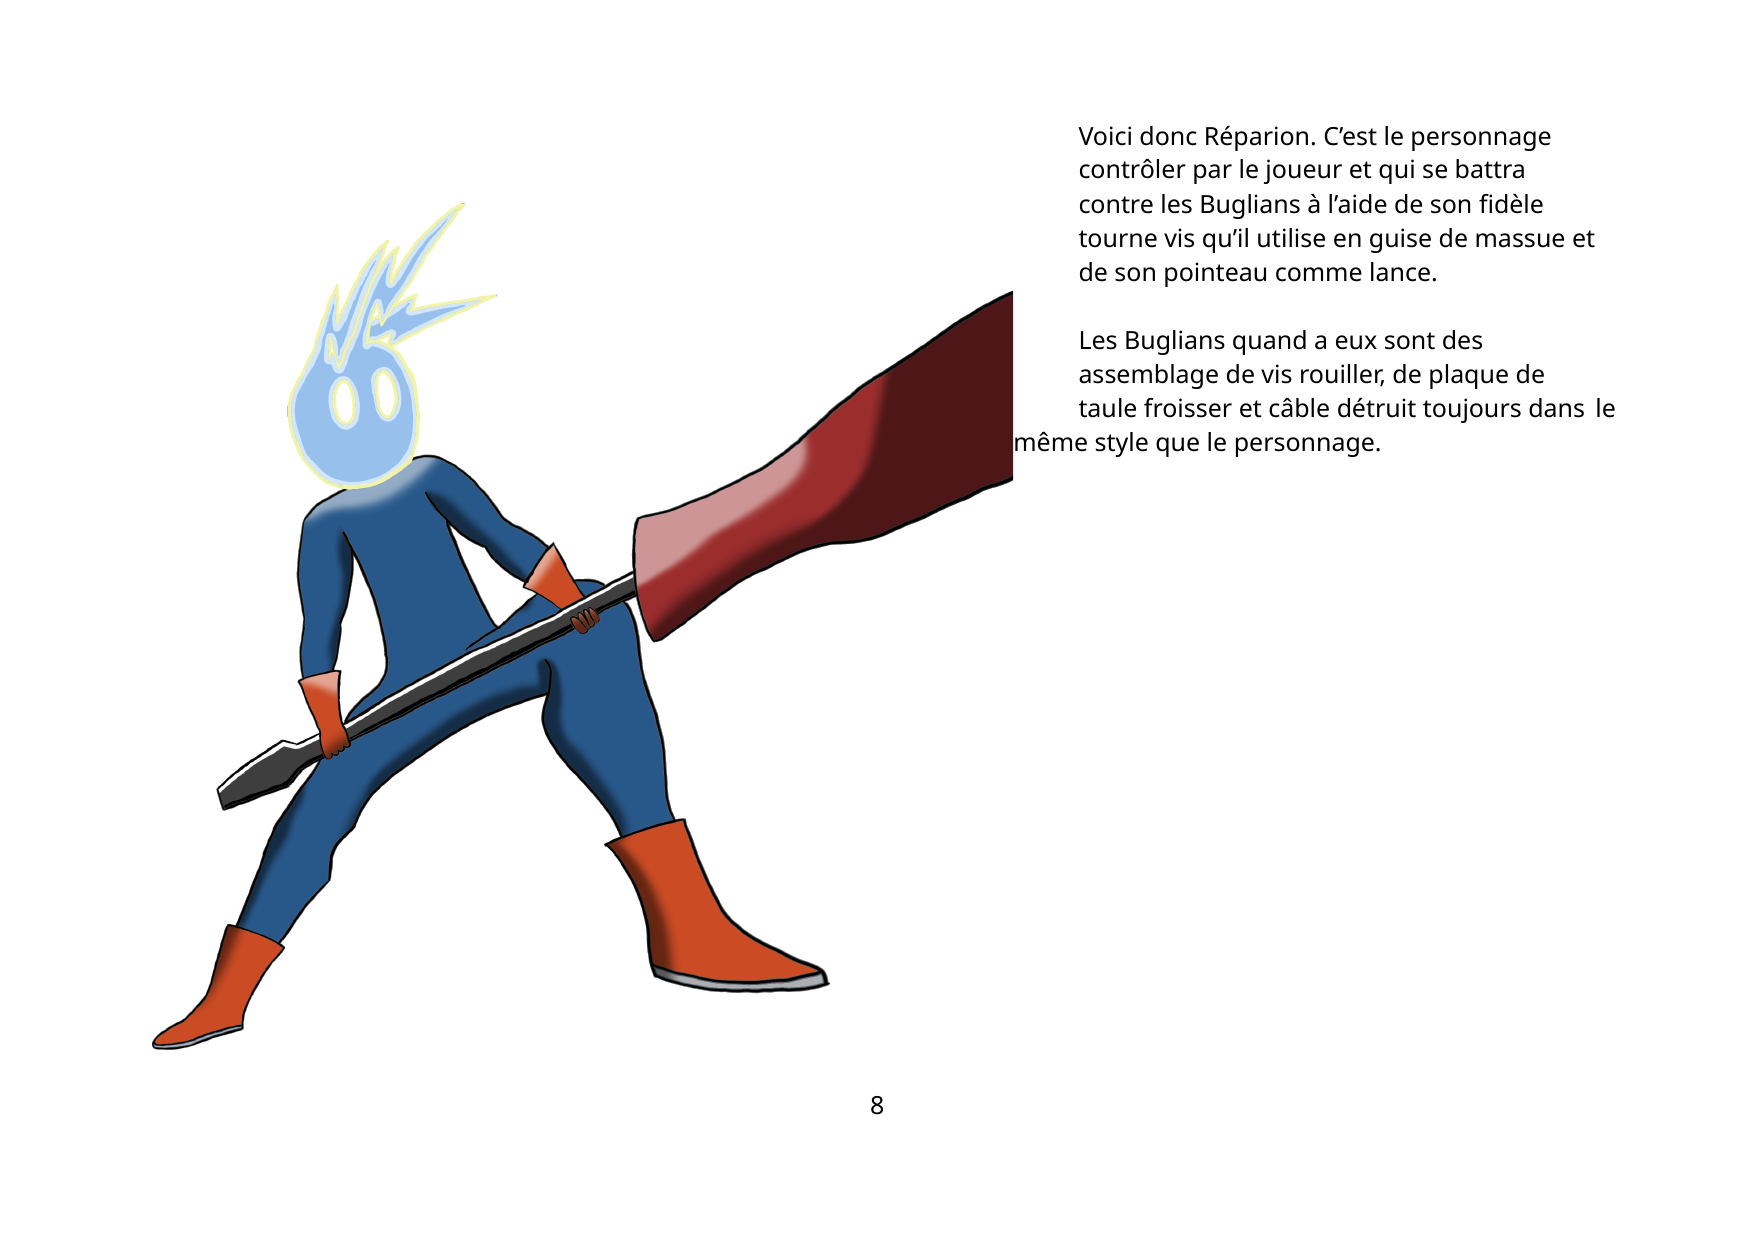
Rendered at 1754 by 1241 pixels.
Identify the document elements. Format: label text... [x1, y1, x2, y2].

text Les Buglians quand a eux sont des assemblage de vis rouiller, de plaque de taule froisser et câble détruit toujours dans le même style que le personnage. [118, 322, 1636, 459]
text Voici donc Réparion. C’est le personnage contrôler par le joueur et qui se battra contre les Buglians à l’aide de son fidèle tourne vis qu’il utilise en guise de massue et de son pointeau comme lance. [118, 118, 1636, 288]
